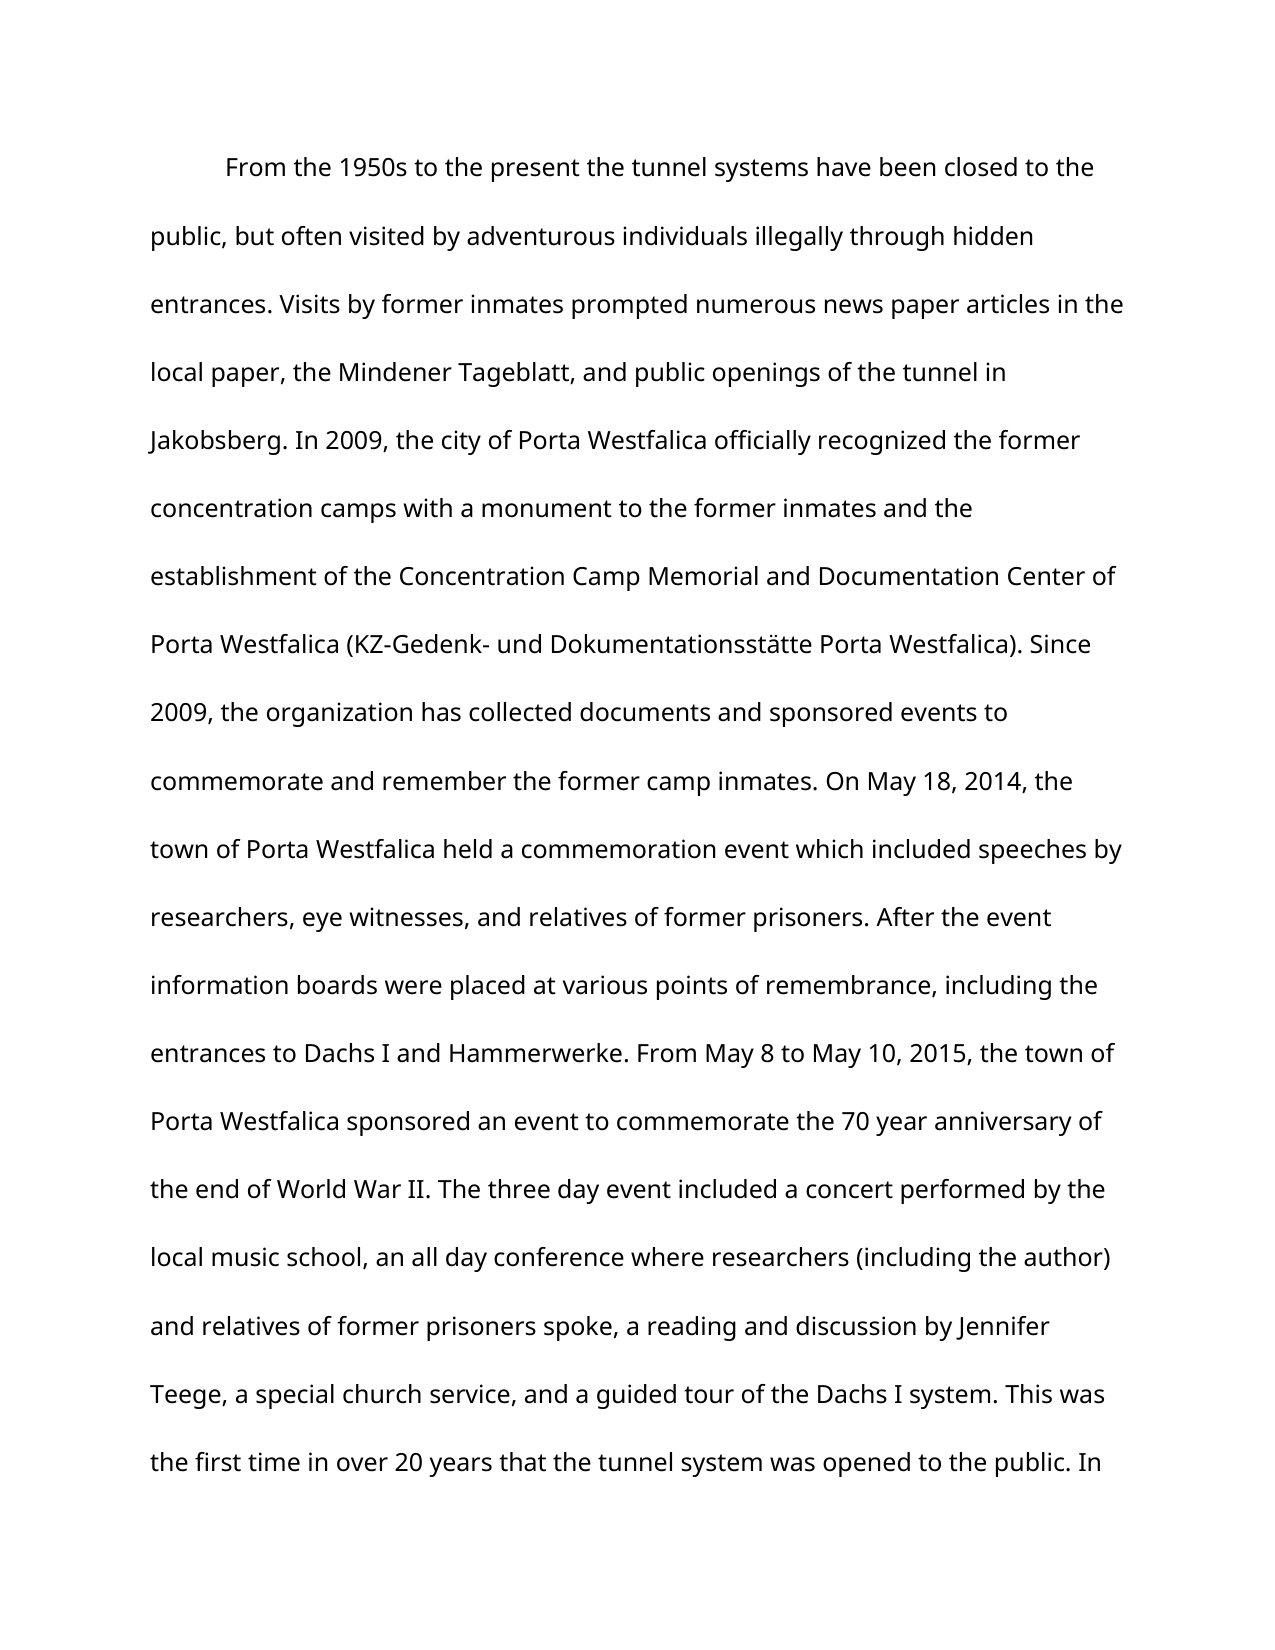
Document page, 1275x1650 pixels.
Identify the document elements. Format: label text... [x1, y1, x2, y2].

text From the 1950s to the present the tunnel systems have been closed to the public, but often visited by adventurous individuals illegally through hidden entrances. Visits by former inmates prompted numerous news paper articles in the local paper, the Mindener Tageblatt, and public openings of the tunnel in Jakobsberg. In 2009, the city of Porta Westfalica officially recognized the former concentration camps with a monument to the former inmates and the establishment of the Concentration Camp Memorial and Documentation Center of Porta Westfalica (KZ-Gedenk- und Dokumentationsstätte Porta Westfalica). Since 2009, the organization has collected documents and sponsored events to commemorate and remember the former camp inmates. On May 18, 2014, the town of Porta Westfalica held a commemoration event which included speeches by researchers, eye witnesses, and relatives of former prisoners. After the event information boards were placed at various points of remembrance, including the entrances to Dachs I and Hammerwerke. From May 8 to May 10, 2015, the town of Porta Westfalica sponsored an event to commemorate the 70 year anniversary of the end of World War II. The three day event included a concert performed by the local music school, an all day conference where researchers (including the author) and relatives of former prisoners spoke, a reading and discussion by Jennifer Teege, a special church service, and a guided tour of the Dachs I system. This was the first time in over 20 years that the tunnel system was opened to the public. In [150, 150, 1125, 1478]
